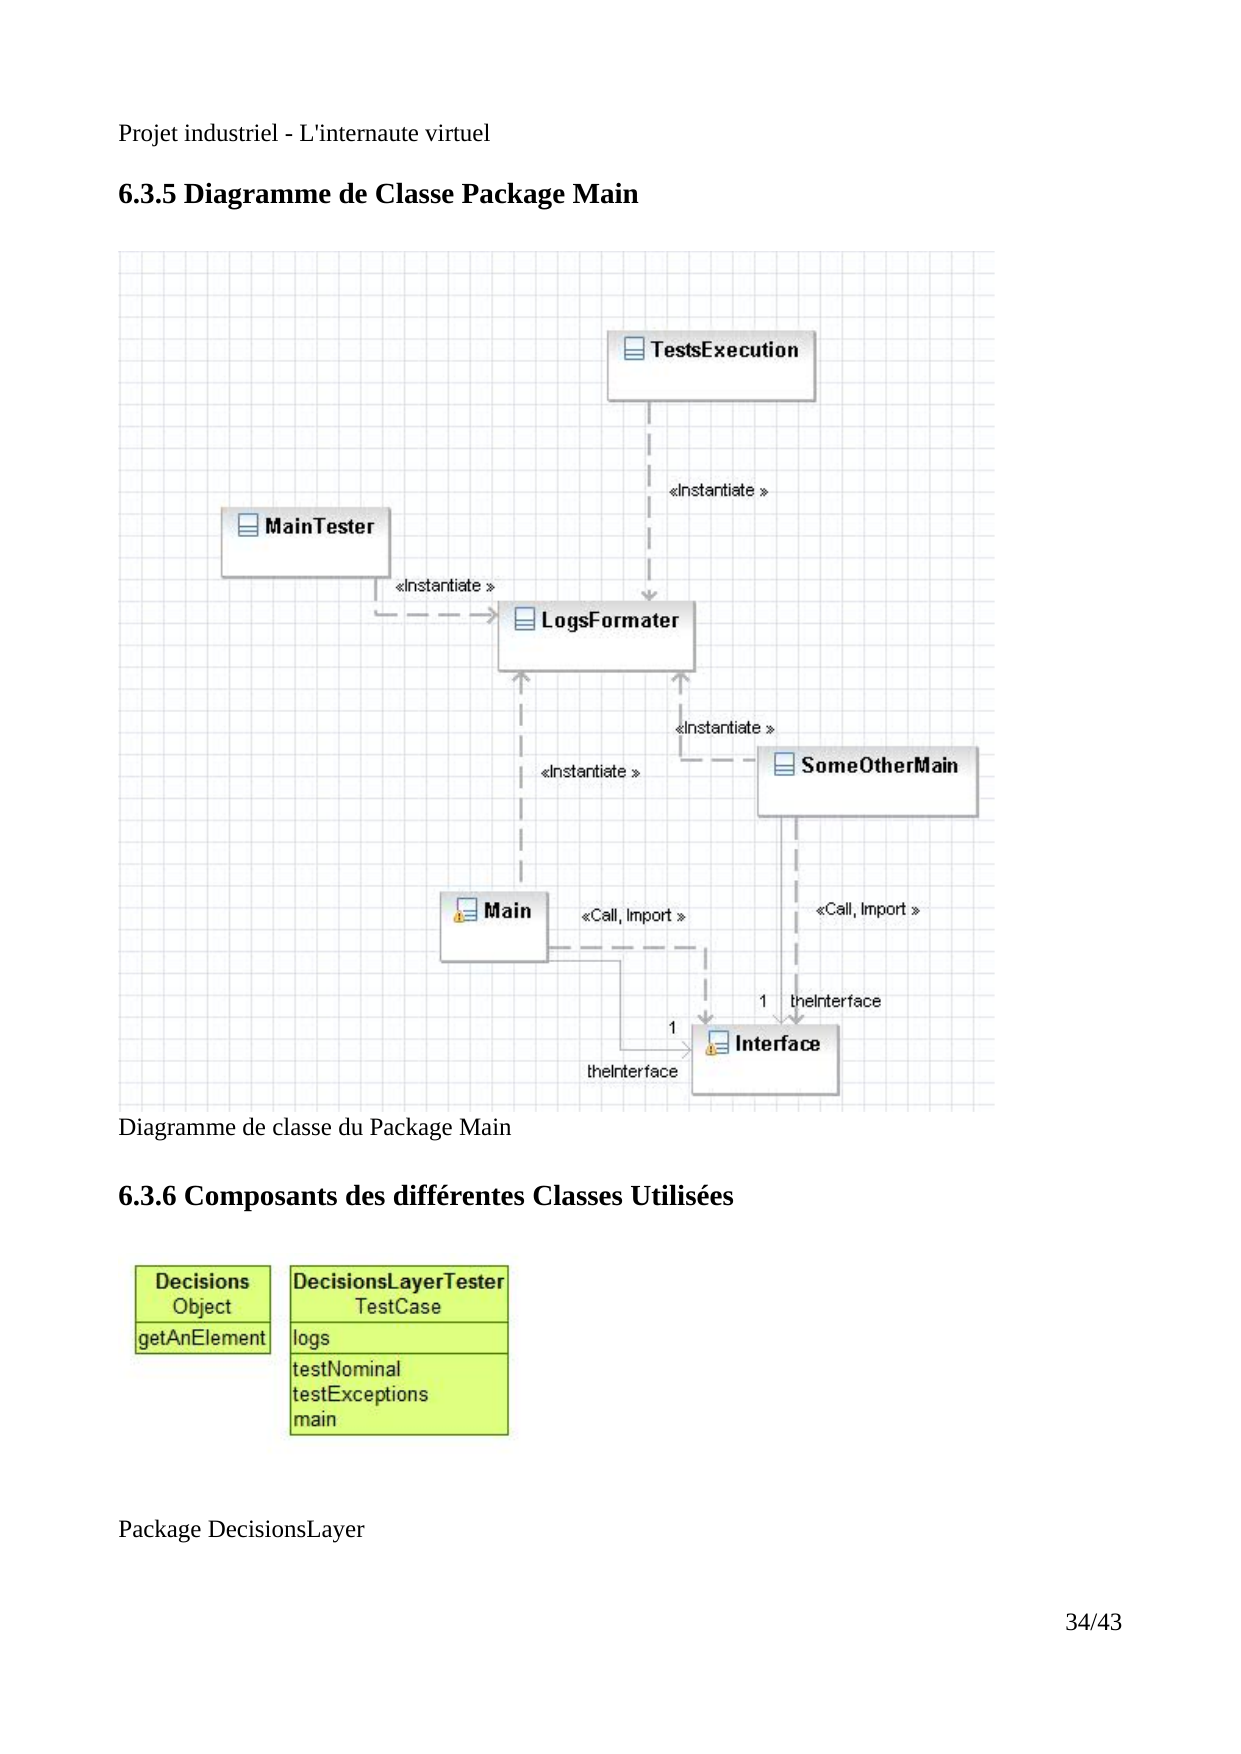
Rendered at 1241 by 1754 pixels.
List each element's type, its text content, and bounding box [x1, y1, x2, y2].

text Diagramme de classe du Package Main [118, 1112, 1122, 1141]
picture [118, 251, 995, 1112]
subtitle 6.3.5 Diagramme de Classe Package Main [118, 176, 1122, 210]
subtitle 6.3.6 Composants des différentes Classes Utilisées [118, 1178, 1122, 1212]
picture [118, 1253, 969, 1514]
text Package DecisionsLayer [118, 1514, 1122, 1543]
